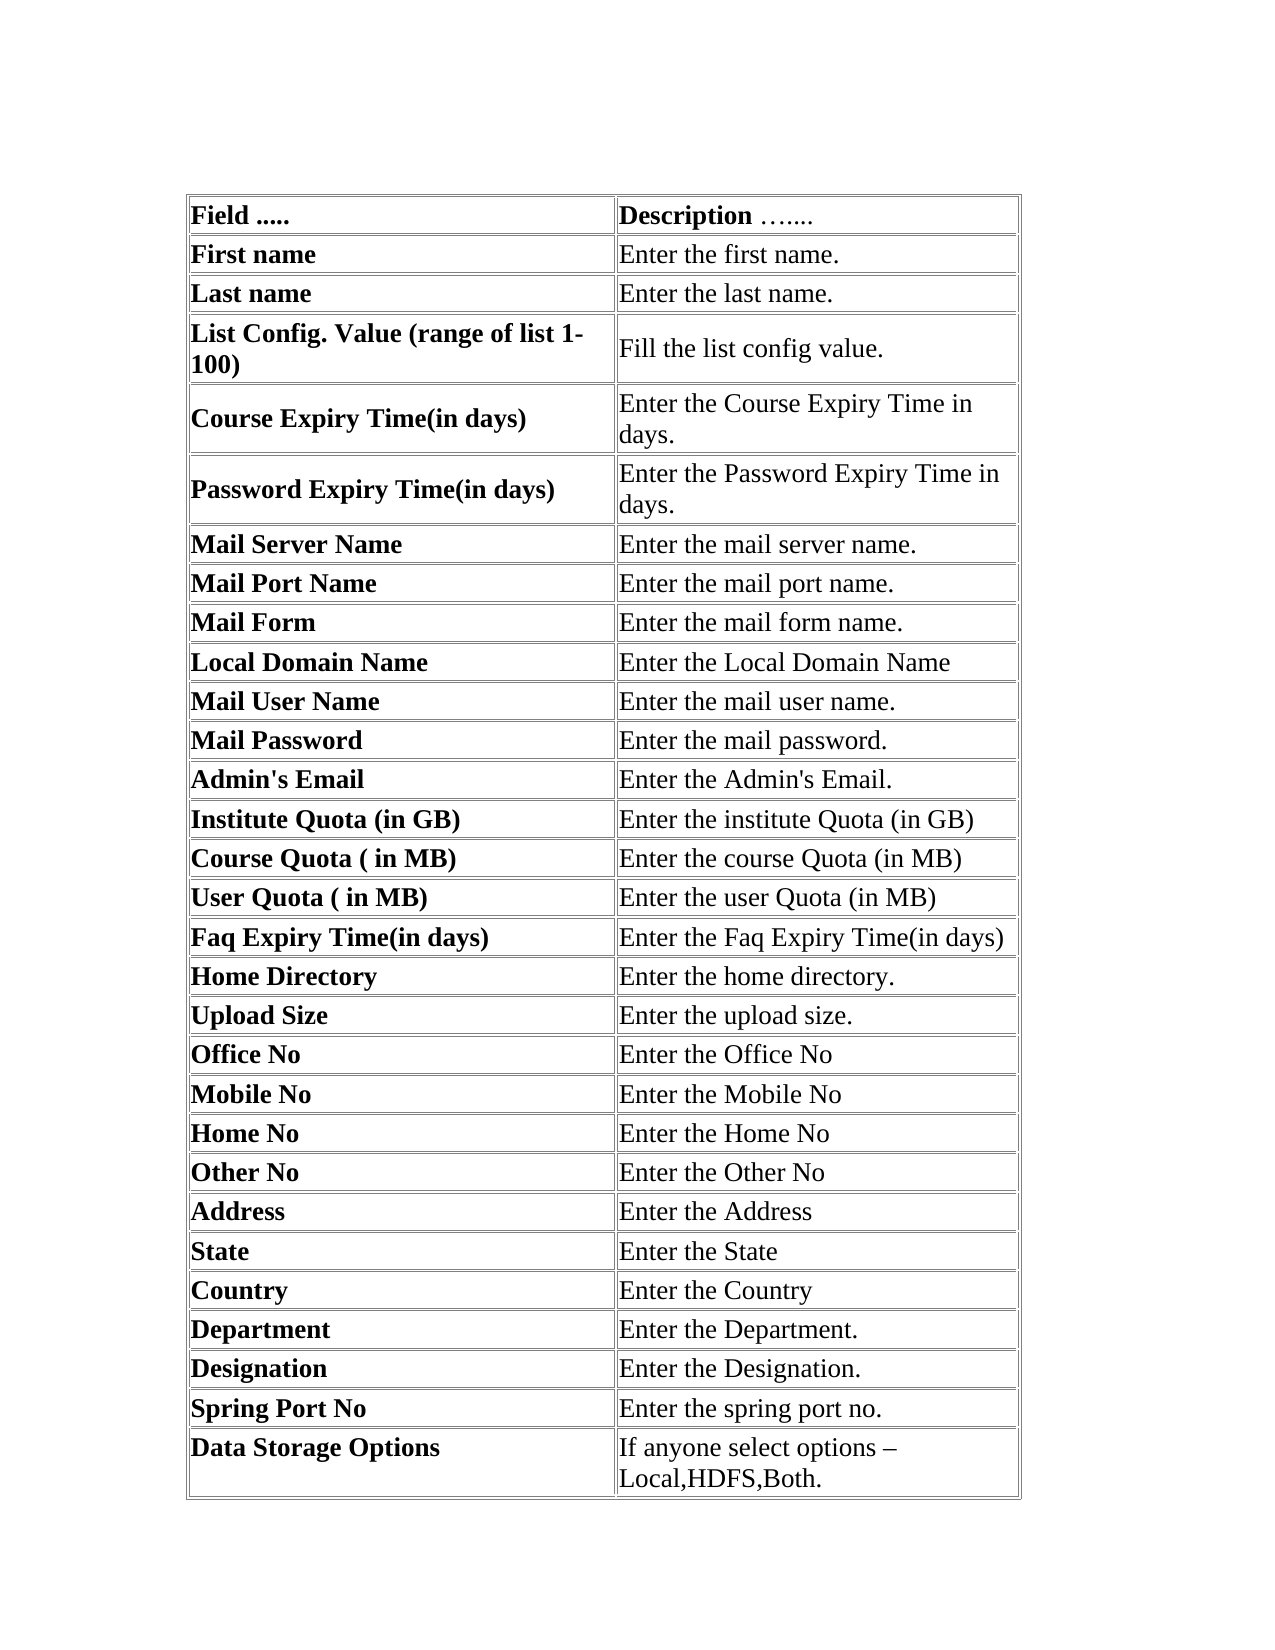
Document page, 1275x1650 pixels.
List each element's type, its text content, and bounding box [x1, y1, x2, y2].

table_cell Enter the course Quota (in MB) [616, 837, 1019, 876]
table_cell Enter the Department. [616, 1308, 1019, 1347]
table_cell Spring Port No [190, 1390, 614, 1426]
table_cell Enter the home directory. [616, 955, 1019, 994]
table_cell Upload Size [190, 997, 614, 1033]
table_cell Course Quota ( in MB) [190, 840, 614, 876]
table_cell Enter the State [618, 1230, 1019, 1269]
table_cell Mail Password [190, 722, 614, 758]
table_cell Enter the Admin's Email. [616, 758, 1019, 798]
table_cell State [190, 1233, 614, 1269]
table_cell Admin's Email [190, 762, 614, 798]
table_cell Other No [190, 1154, 614, 1190]
table_cell Mail Port Name [190, 565, 614, 601]
table_cell Enter the Other No [616, 1151, 1019, 1190]
table_cell Enter the Home No [616, 1112, 1019, 1151]
table_cell If anyone select options – Local,HDFS,Both. [616, 1426, 1019, 1496]
table_cell Institute Quota (in GB) [190, 801, 614, 837]
table_cell Designation [190, 1351, 614, 1387]
table_cell Enter the mail server name. [616, 523, 1019, 562]
table_cell Mail Form [190, 605, 614, 641]
table_cell User Quota ( in MB) [190, 880, 614, 915]
table_cell Mail Server Name [190, 526, 614, 562]
table_cell Enter the first name. [616, 233, 1019, 272]
table_cell Enter the Address [616, 1190, 1019, 1229]
table_cell Enter the Designation. [618, 1348, 1019, 1387]
table_cell Mail User Name [190, 683, 614, 719]
table_cell Enter the last name. [616, 272, 1019, 311]
table_cell Last name [190, 276, 614, 311]
table_cell First name [190, 236, 614, 272]
table_cell Address [190, 1194, 614, 1229]
table_cell Enter the mail password. [616, 719, 1019, 758]
table_cell Enter the Office No [616, 1033, 1019, 1072]
table_header Field ..... [188, 195, 616, 233]
table_cell Enter the Local Domain Name [618, 641, 1019, 680]
table_cell Office No [190, 1037, 614, 1072]
table_cell Fill the list config value. [616, 311, 1019, 382]
table_cell Course Expiry Time(in days) [190, 385, 614, 452]
table_cell List Config. Value (range of list 1-100) [190, 315, 614, 382]
table_cell Enter the institute Quota (in GB) [616, 798, 1019, 837]
table_cell Faq Expiry Time(in days) [190, 919, 614, 955]
table_cell Enter the Faq Expiry Time(in days) [616, 915, 1019, 955]
table_cell Enter the Password Expiry Time in days. [616, 452, 1019, 523]
table_cell Enter the mail form name. [616, 601, 1019, 641]
table_cell Enter the mail port name. [616, 562, 1019, 601]
table_cell Home No [190, 1115, 614, 1151]
table_cell Enter the Course Expiry Time in days. [616, 382, 1019, 452]
table_cell Data Storage Options [188, 1426, 616, 1496]
table_cell Enter the mail user name. [616, 680, 1019, 719]
table_cell Enter the Mobile No [618, 1073, 1019, 1112]
table_cell Mobile No [190, 1076, 614, 1112]
table_cell Enter the spring port no. [618, 1387, 1019, 1426]
table_cell Country [190, 1272, 614, 1308]
table_cell Department [190, 1311, 614, 1347]
table_cell Enter the user Quota (in MB) [616, 876, 1019, 915]
table_cell Enter the Country [616, 1269, 1019, 1308]
table_cell Local Domain Name [190, 644, 614, 680]
table_header Description ….... [616, 197, 1018, 233]
table_cell Home Directory [190, 958, 614, 994]
table_cell Enter the upload size. [616, 994, 1019, 1033]
table_cell Password Expiry Time(in days) [190, 456, 614, 523]
